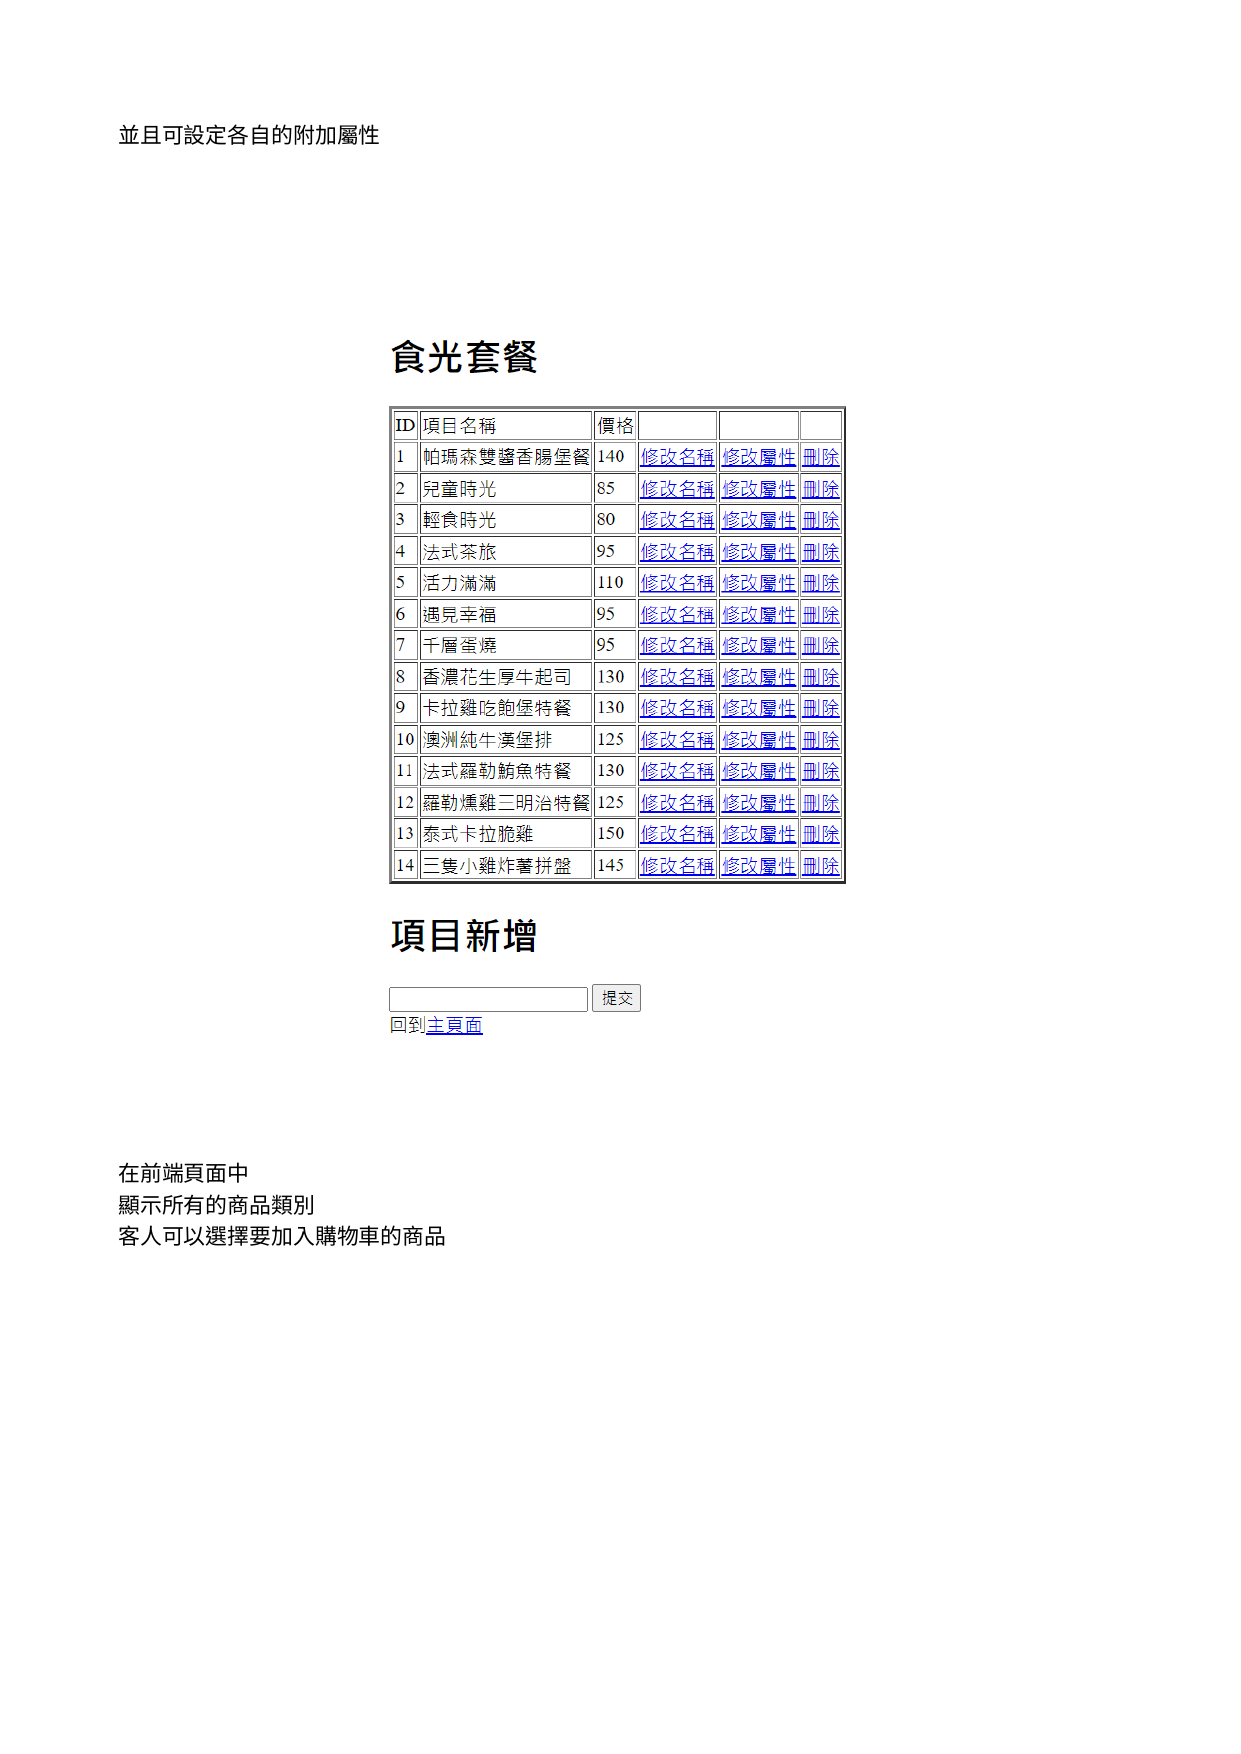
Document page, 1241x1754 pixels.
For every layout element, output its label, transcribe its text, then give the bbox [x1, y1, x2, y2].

text 顯示所有的商品類別 [118, 1188, 1122, 1219]
text 在前端頁面中 [118, 1156, 1122, 1188]
text 並且可設定各自的附加屬性 [118, 118, 1122, 150]
text 客人可以選擇要加入購物車的商品 [118, 1219, 1122, 1251]
picture [379, 322, 861, 1058]
